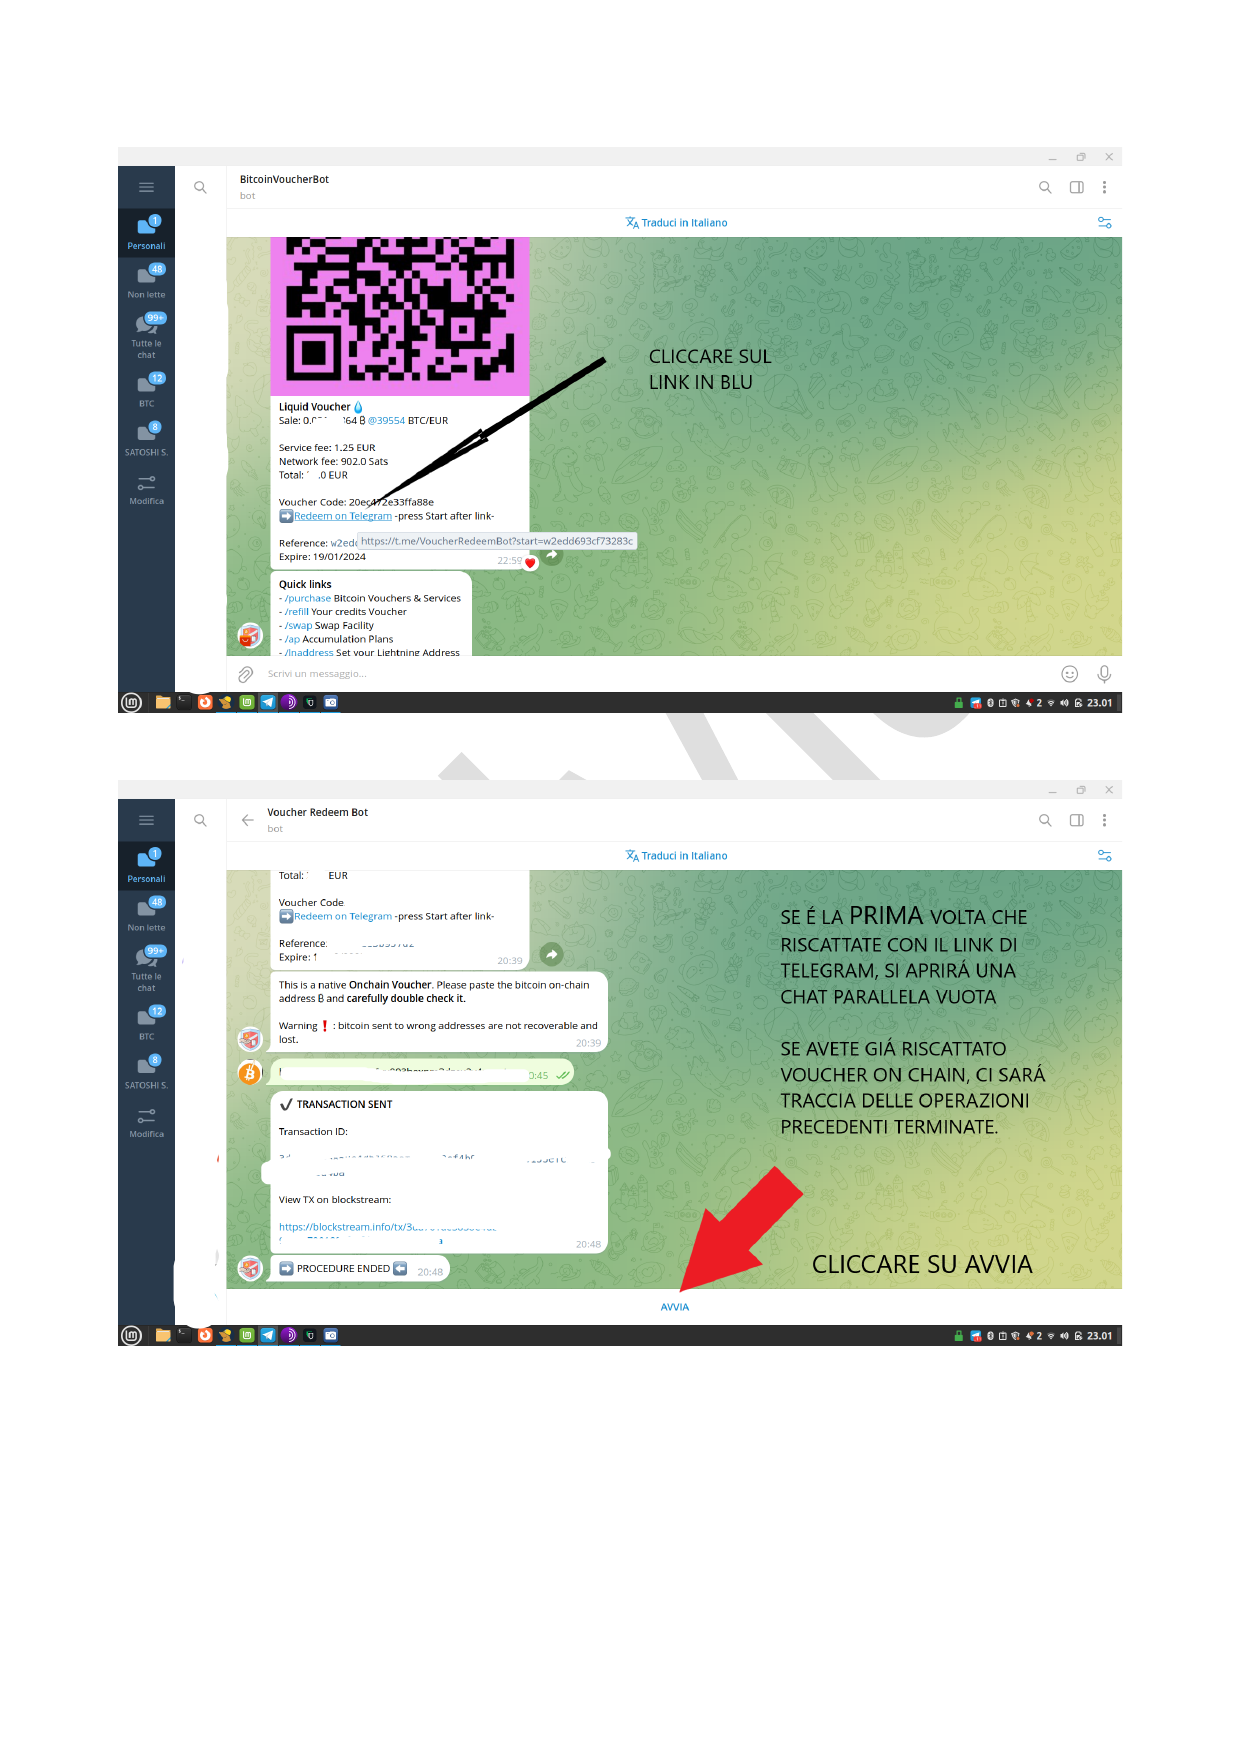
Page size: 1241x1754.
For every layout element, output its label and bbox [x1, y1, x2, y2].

picture [118, 780, 1123, 1346]
picture [118, 147, 1123, 713]
